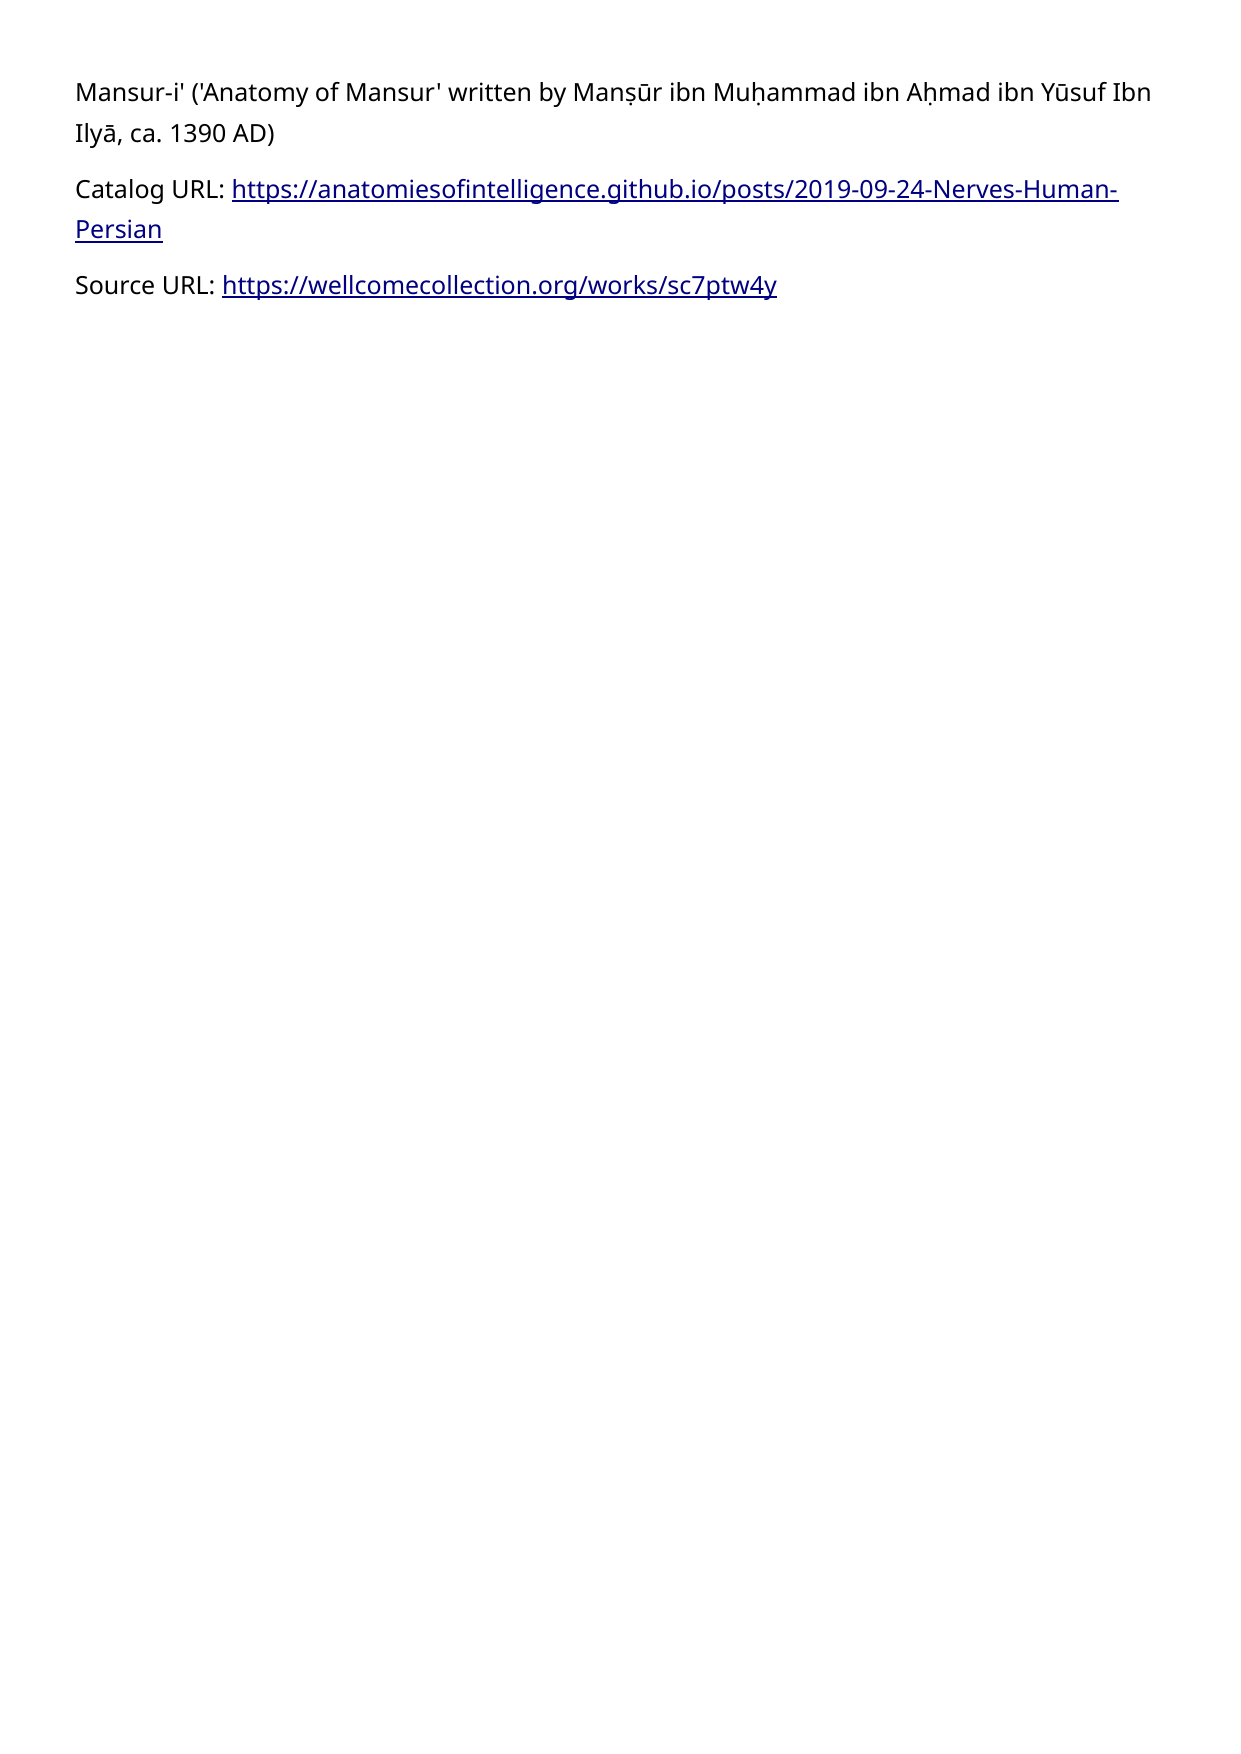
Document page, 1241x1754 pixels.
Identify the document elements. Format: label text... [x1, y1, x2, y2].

text Mansur-i' ('Anatomy of Mansur' written by Manṣūr ibn Muḥammad ibn Aḥmad ibn Yūsuf Ibn Ilyā, ca. 1390 AD) [75, 75, 1165, 150]
text Source URL: https://wellcomecollection.org/works/sc7ptw4y [75, 267, 1165, 302]
text Catalog URL: https://anatomiesofintelligence.github.io/posts/2019-09-24-Nerves-Human-Persian [75, 171, 1165, 246]
